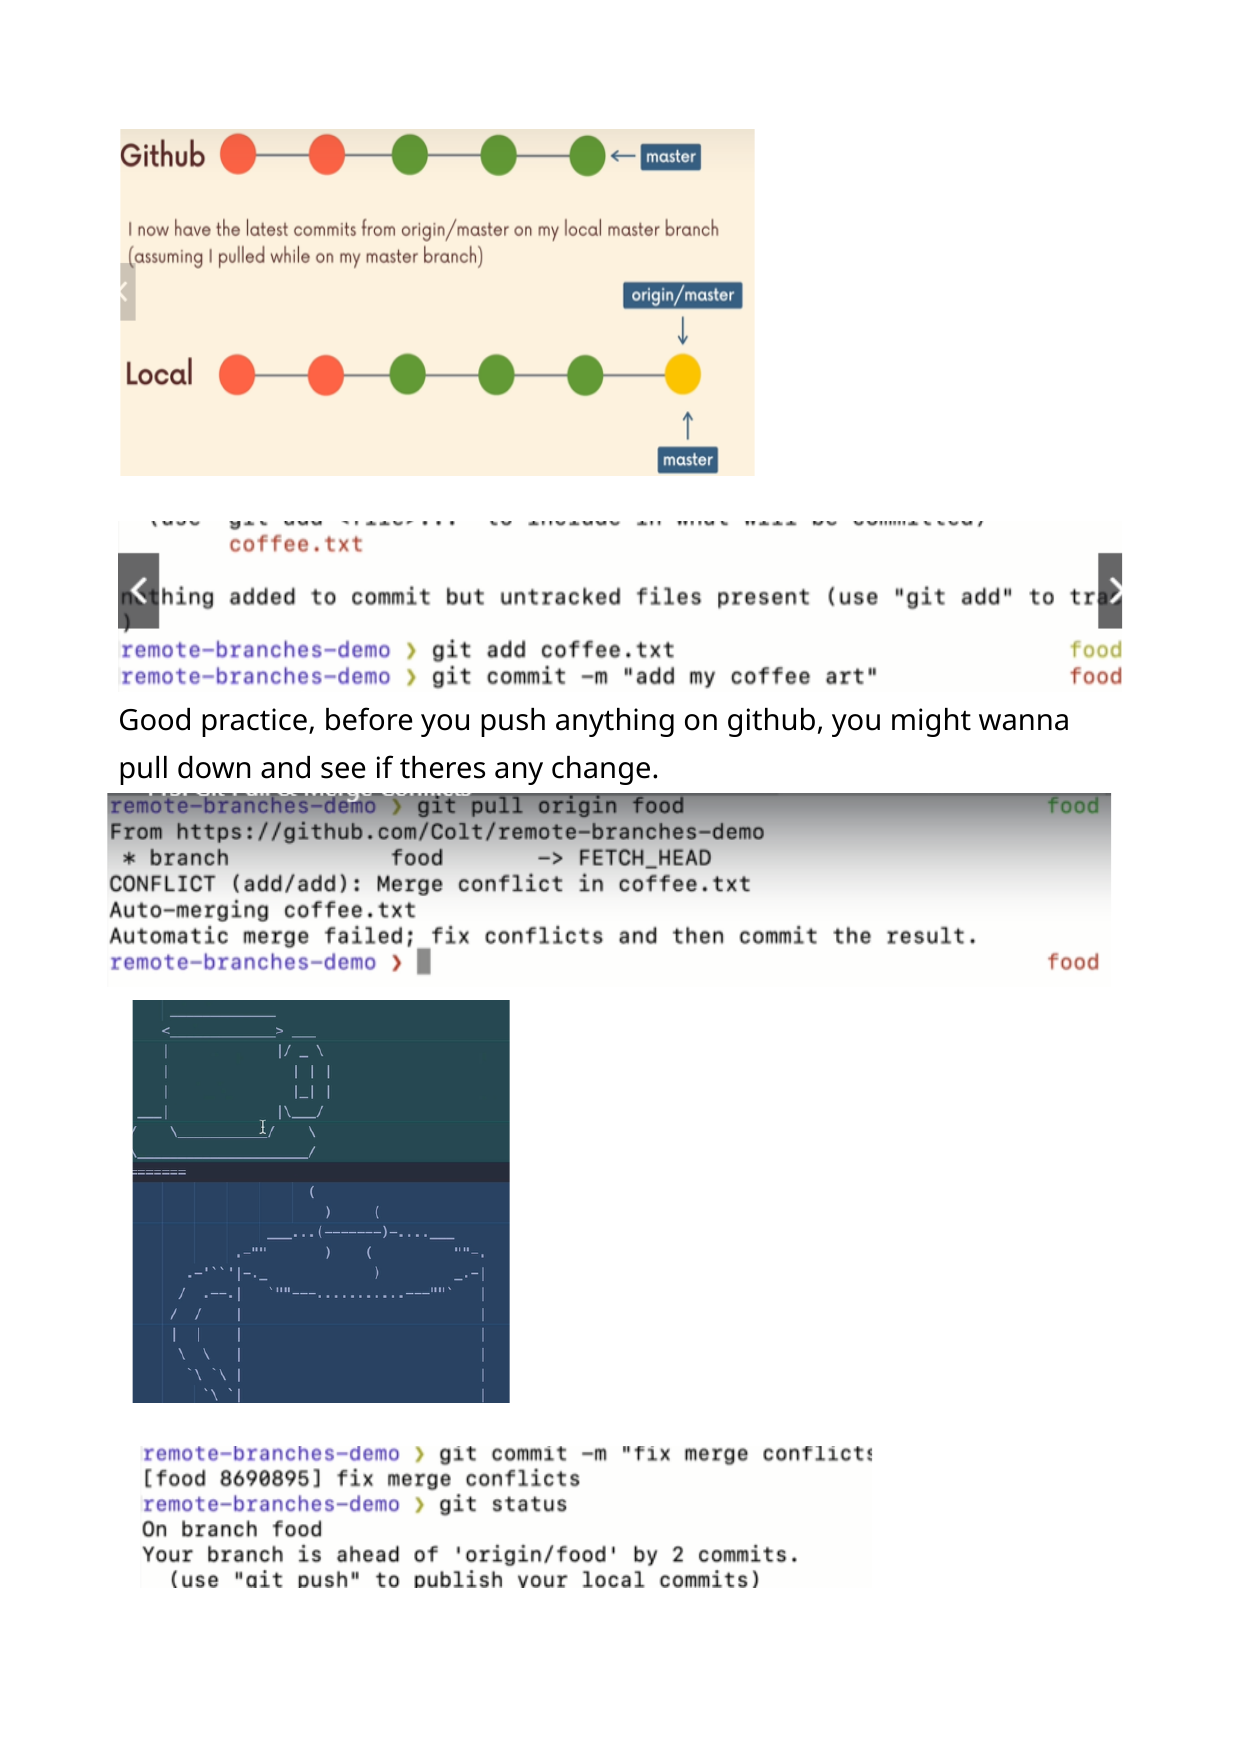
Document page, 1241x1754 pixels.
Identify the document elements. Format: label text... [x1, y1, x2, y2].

text [118, 491, 1122, 521]
picture [118, 521, 1123, 692]
picture [120, 129, 755, 476]
picture [107, 793, 1112, 987]
picture [140, 1446, 873, 1588]
text Good practice, before you push anything on github, you might wanna pull down and see if theres any change. [118, 692, 1122, 787]
picture [132, 1000, 510, 1403]
